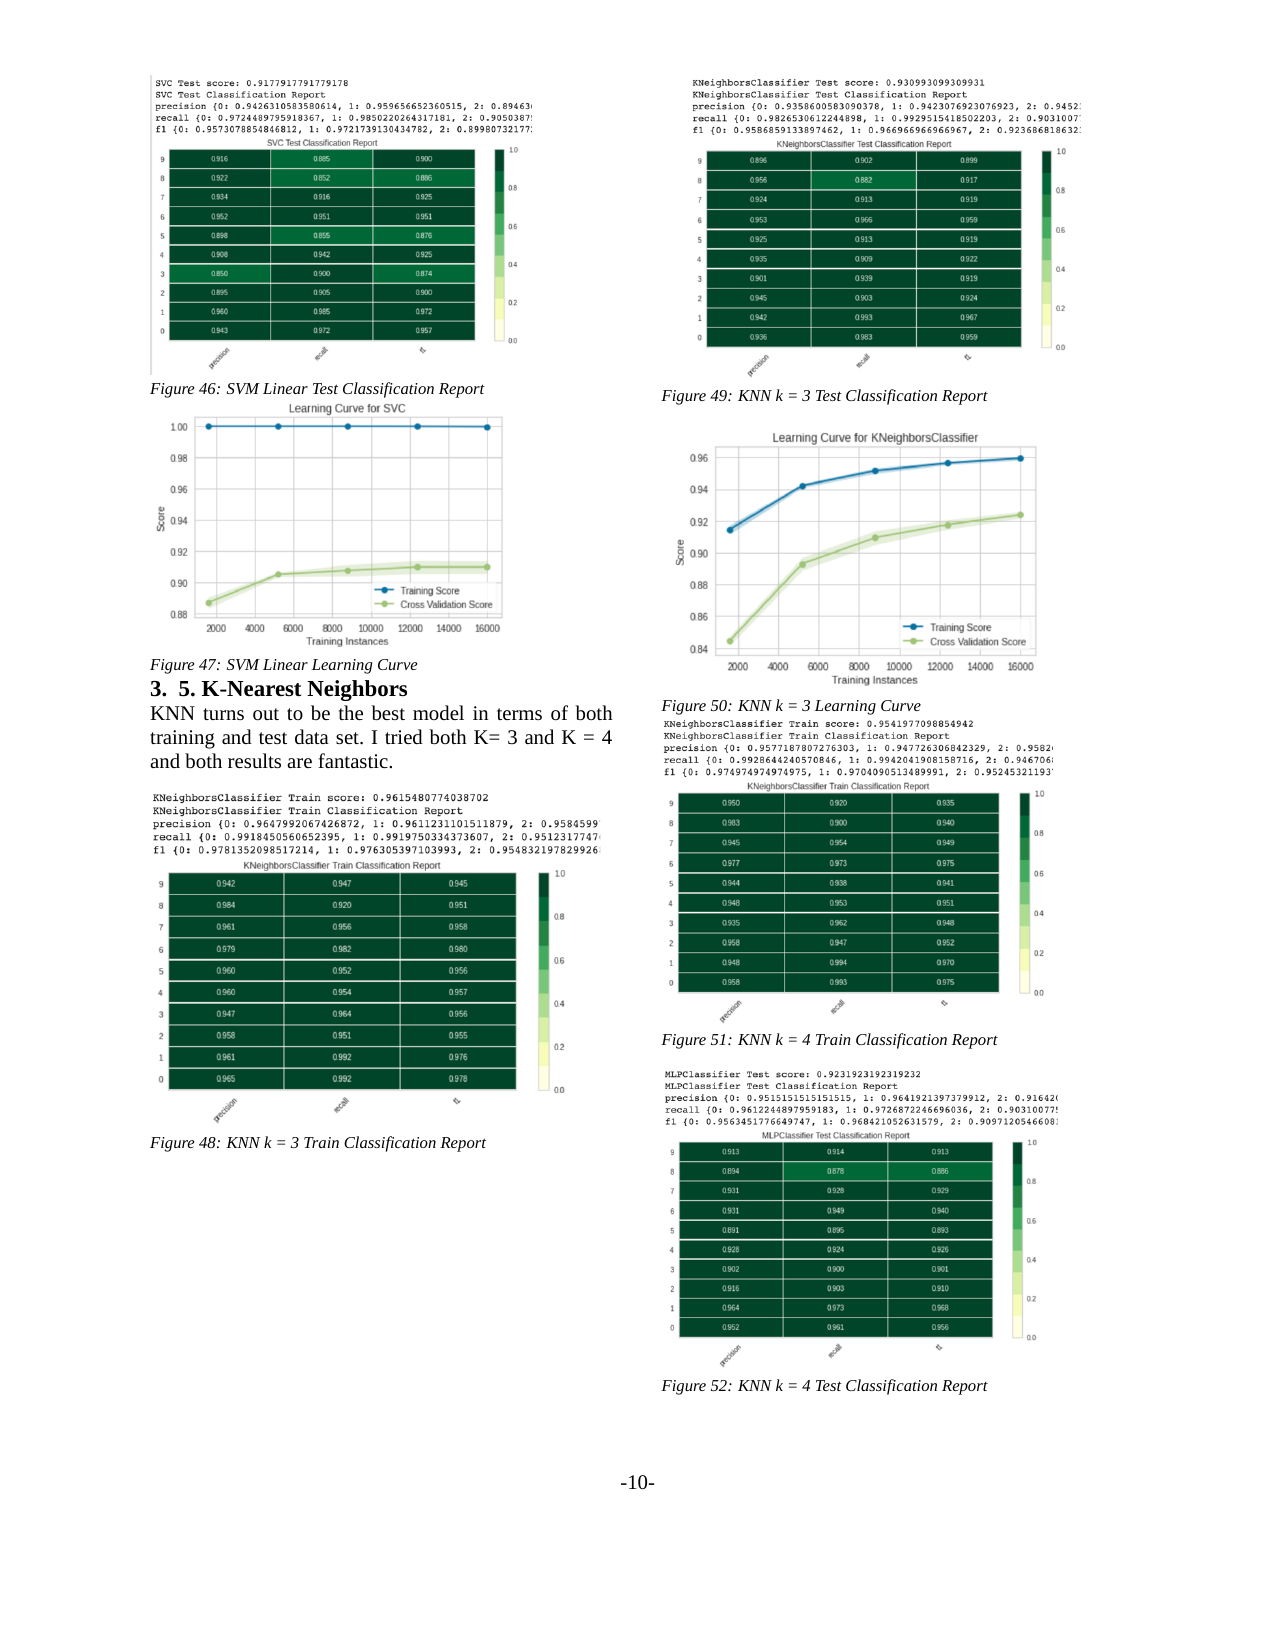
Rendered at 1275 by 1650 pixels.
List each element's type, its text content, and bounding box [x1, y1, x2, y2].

text Figure 49: KNN k = 3 Test Classification Report [661, 382, 1125, 406]
text Figure 47: SVM Linear Learning Curve [150, 651, 613, 675]
text Figure 48: KNN k = 3 Train Classification Report [150, 773, 613, 1153]
text Figure 52: KNN k = 4 Test Classification Report [661, 1372, 1125, 1396]
text Figure 46: SVM Linear Test Classification Report [150, 375, 613, 399]
text Figure 50: KNN k = 3 Learning Curve [661, 692, 1125, 716]
text KNN turns out to be the best model in terms of both training and test data set. I tried both K= 3 and K = 4 and both results are fantastic. [150, 701, 613, 773]
subtitle 3. 5. K-Nearest Neighbors [150, 675, 613, 701]
text Figure 51: KNN k = 4 Train Classification Report [661, 1026, 1125, 1050]
